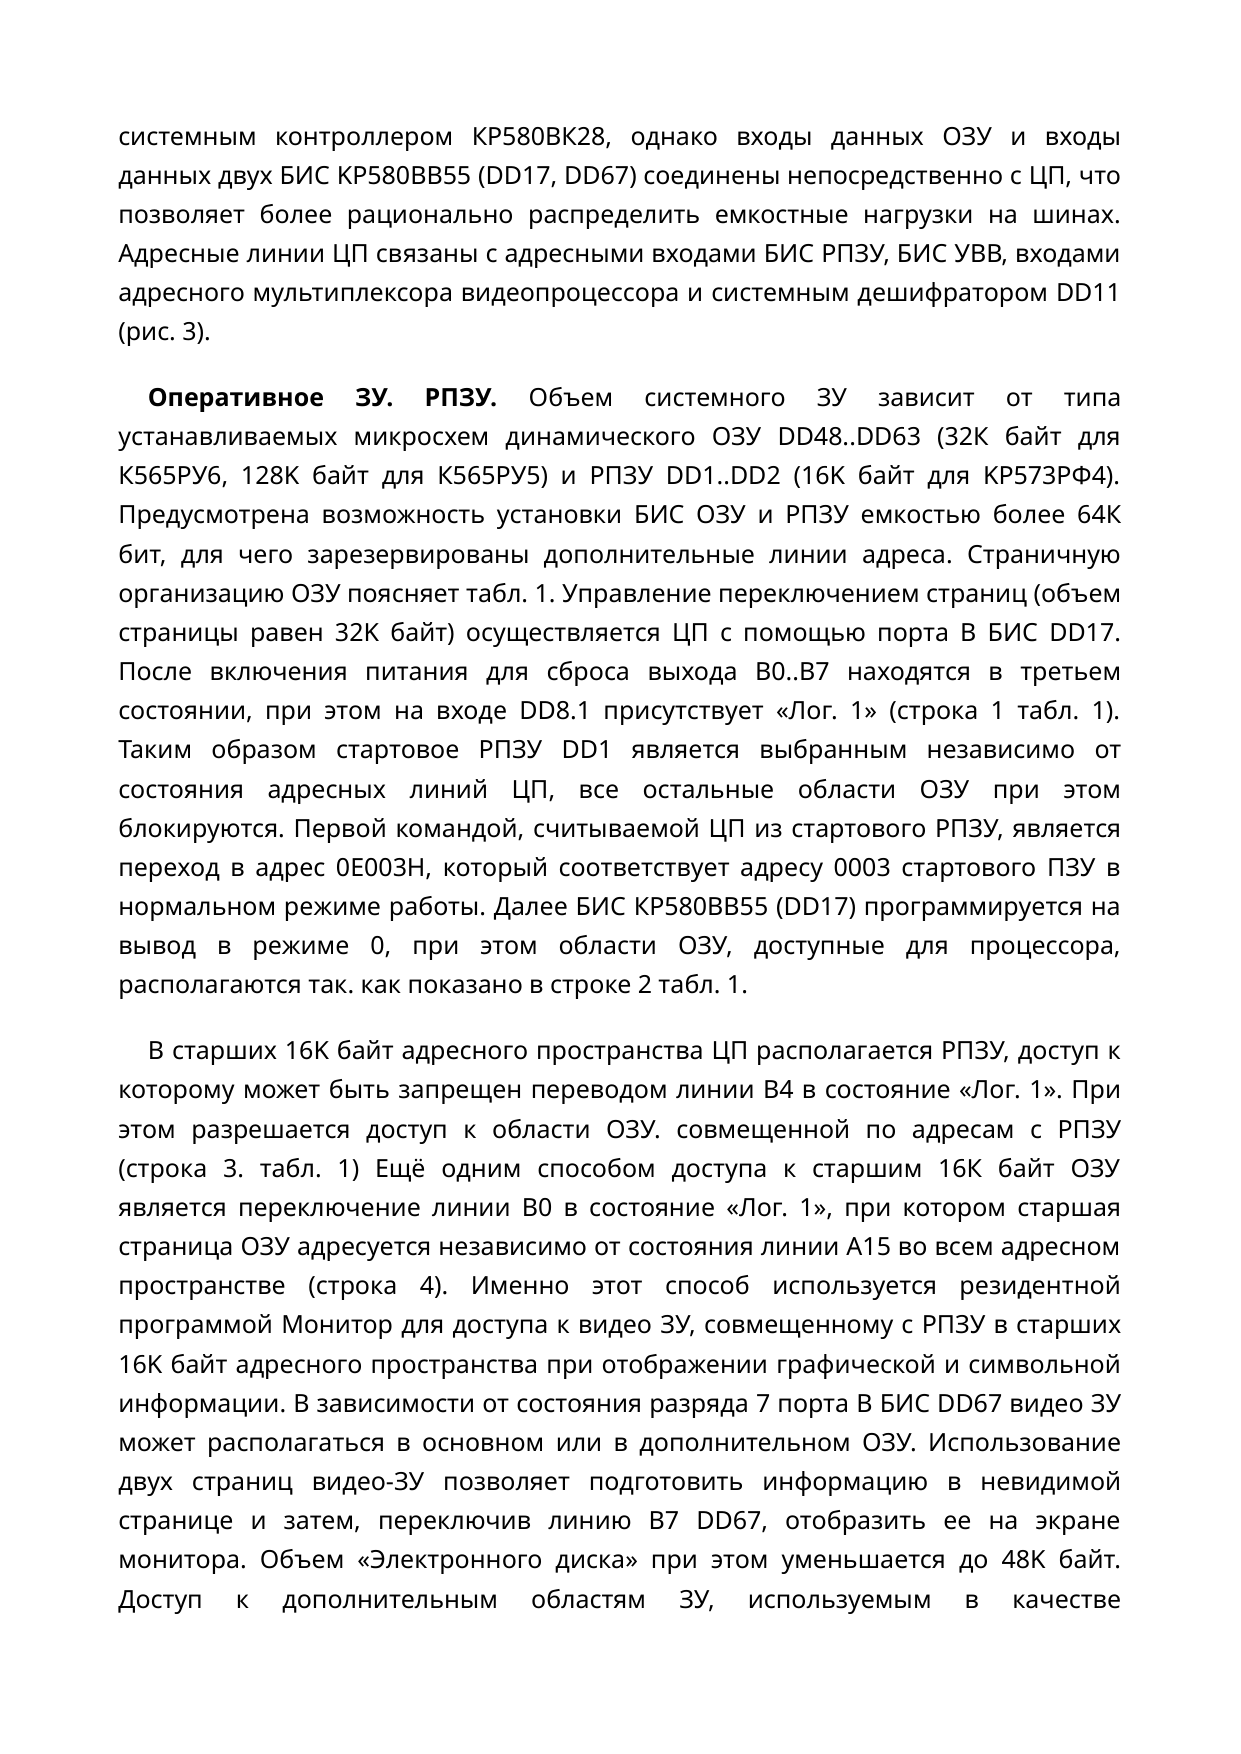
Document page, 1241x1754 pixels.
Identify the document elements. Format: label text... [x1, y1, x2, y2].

text Оперативное ЗУ. РПЗУ. Объем системного ЗУ зависит от типа устанавливаемых микросхем динамического ОЗУ DD48..DD63 (32К байт для К565РУ6, 128K байт для К565РУ5) и РПЗУ DD1..DD2 (16K байт для KР573PФ4). Предусмотрена возможность установки БИС ОЗУ и РПЗУ емкостью более 64К бит, для чего зарезервированы дополнительные линии адреса. Страничную организацию ОЗУ поясняет табл. 1. Управление переключением страниц (объем страницы равен 32K байт) осуществляется ЦП с помощью порта B БИС DD17. После включения питания для сброса выхода B0..B7 находятся в третьем состоянии, при этом на входе DD8.1 присутствует «Лог. 1» (строка 1 табл. 1). Таким образом стартовое РПЗУ DD1 является выбранным независимо от состояния адресных линий ЦП, все остальные области ОЗУ при этом блокируются. Первой командой, считываемой ЦП из стартового РПЗУ, является переход в адрес 0E003H, который соответствует адресу 0003 стартового ПЗУ в нормальном режиме работы. Далее БИС КР580ВВ55 (DD17) программируется на вывод в режиме 0, при этом области ОЗУ, доступные для процессора, располагаются так. как показано в строке 2 табл. 1. [118, 380, 1122, 1001]
text В старших 16K байт адресного пространства ЦП располагается РПЗУ, доступ к которому может быть запрещен переводом линии B4 в состояние «Лог. 1». При этом разрешается доступ к области ОЗУ. совмещенной по адресам с РПЗУ (строка 3. табл. 1) Ещё одним способом доступа к старшим 16К байт ОЗУ является переключение линии B0 в состояние «Лог. 1», при котором старшая страница ОЗУ адресуется независимо от состояния линии A15 во всем адресном пространстве (строка 4). Именно этот способ используется резидентной программой Монитор для доступа к видео ЗУ, совмещенному с РПЗУ в старших 16K байт адресного пространства при отображении графической и символьной информации. В зависимости от состояния разряда 7 порта В БИС DD67 видео ЗУ может располагаться в основном или в дополнительном ОЗУ. Использование двух страниц видео-ЗУ позволяет подготовить информацию в невидимой странице и затем, переключив линию B7 DD67, отобразить ее на экране монитора. Объем «Электронного диска» при этом уменьшается до 48K байт. Доступ к дополнительным областям ЗУ, используемым в качестве [118, 1033, 1122, 1615]
text системным контроллером КР580ВК28, однако входы данных ОЗУ и входы данных двух БИС KР580BB55 (DD17, DD67) соединены непосредственно с ЦП, что позволяет более рационально распределить емкостные нагрузки на шинах. Адресные линии ЦП связаны с адресными входами БИС РПЗУ, БИС УВВ, входами адресного мультиплексора видеопроцессора и системным дешифратором DD11 (рис. 3). [118, 118, 1122, 348]
